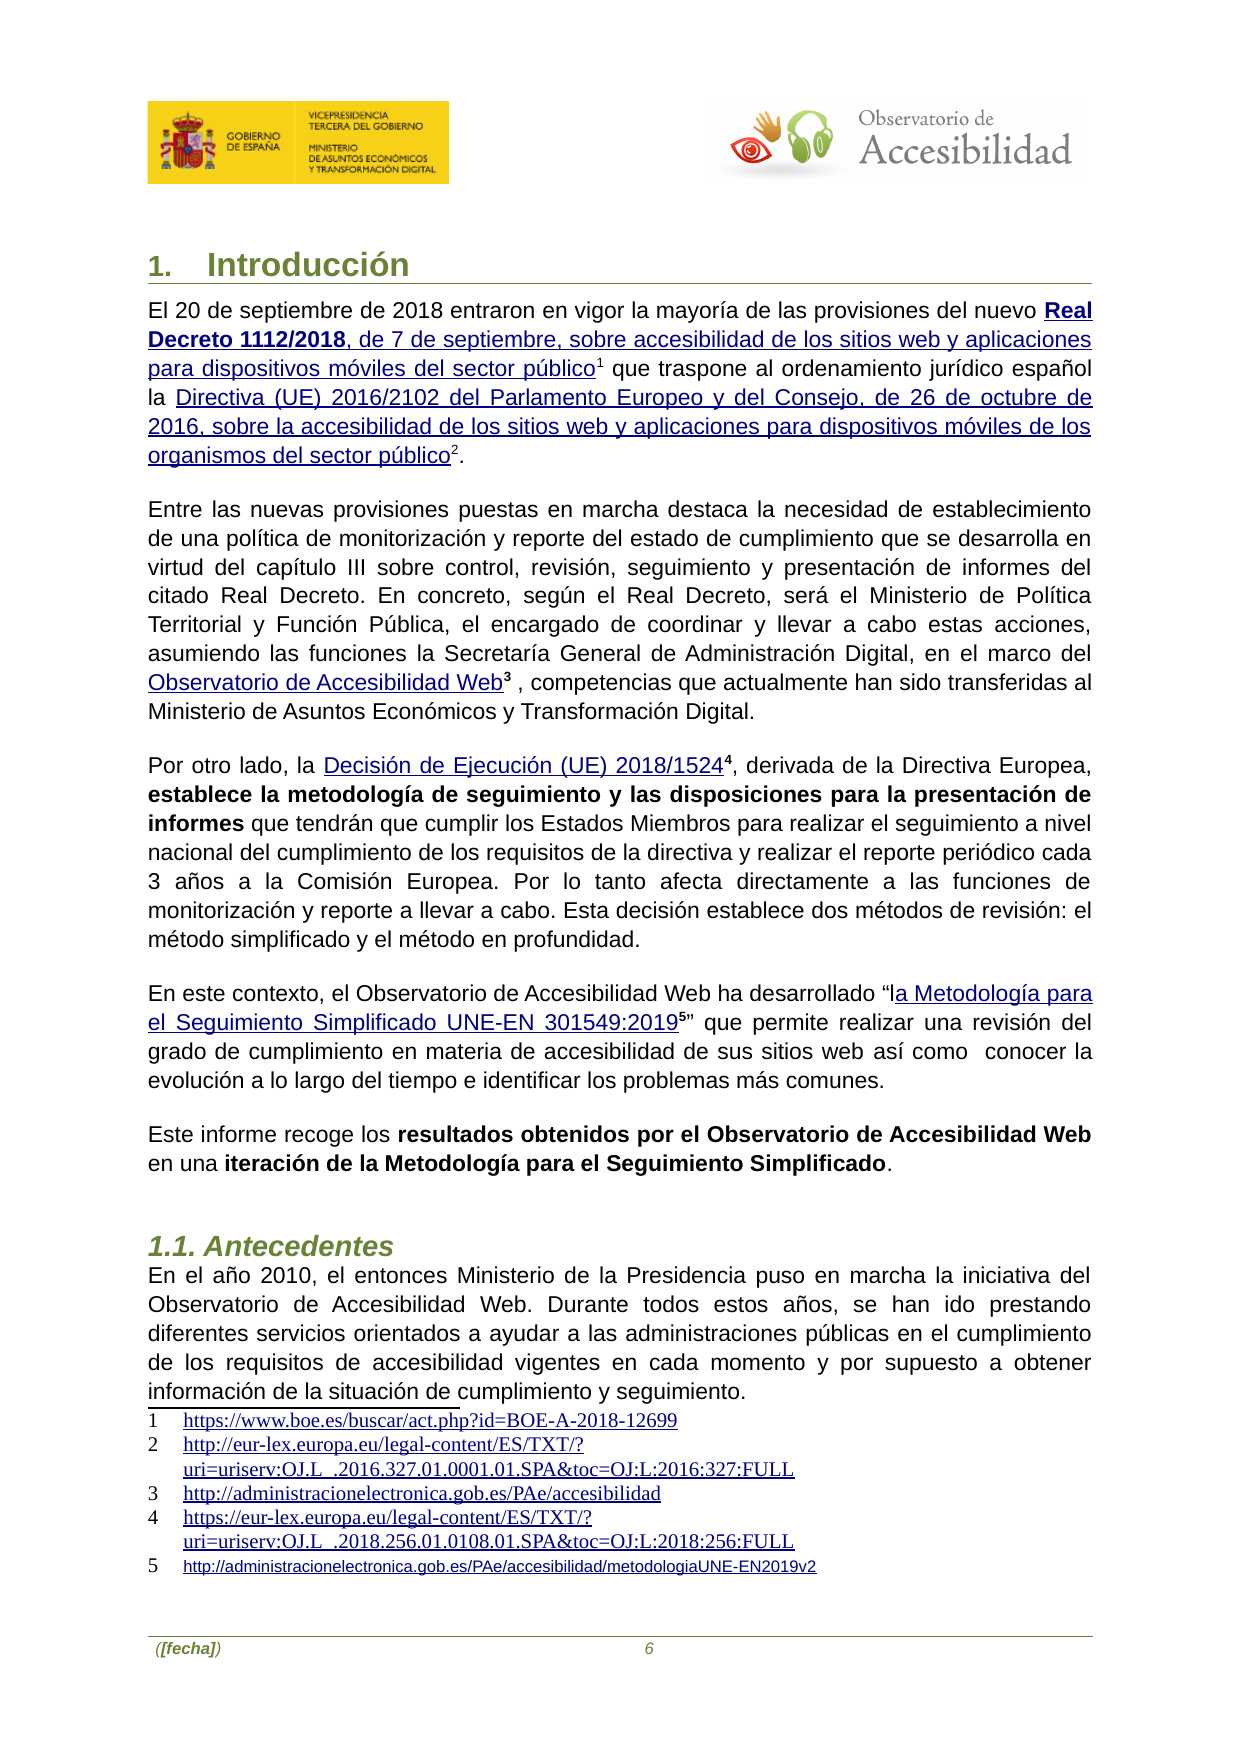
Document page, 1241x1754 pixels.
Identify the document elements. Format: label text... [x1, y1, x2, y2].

text https://eur-lex.europa.eu/legal-content/ES/TXT/?uri=uriserv:OJ.L_.2018.256.01.0108.01.SPA&toc=OJ:L:2018:256:FULL [148, 1504, 1092, 1553]
subtitle 1.1. Antecedentes [148, 1229, 1092, 1262]
text para dispositivos móviles del sector público que traspone al ordenamiento jurídico español la Directiva (UE) 2016/2102 del Parlamento Europeo y del Consejo, de 26 de octubre de 2016, sobre la accesibilidad de los sitios web y aplicaciones para dispositivos móviles de los organismos del sector público. [148, 350, 1092, 468]
text https://www.boe.es/buscar/act.php?id=BOE-A-2018-12699 [148, 1408, 1092, 1432]
picture [147, 101, 450, 184]
text http://administracionelectronica.gob.es/PAe/accesibilidad/metodologiaUNE-EN2019v2 [148, 1553, 1092, 1577]
text Entre las nuevas provisiones puestas en marcha destaca la necesidad de establecimiento de una política de monitorización y reporte del estado de cumplimiento que se desarrolla en virtud del capítulo III sobre control, revisión, seguimiento y presentación de informes del citado Real Decreto. En concreto, según el Real Decreto, será el Ministerio de Política Territorial y Función Pública, el encargado de coordinar y llevar a cabo estas acciones, asumiendo las funciones la Secretaría General de Administración Digital, en el marco del Observatorio de Accesibilidad Web , competencias que actualmente han sido transferidas al Ministerio de Asuntos Económicos y Transformación Digital. [148, 496, 1092, 725]
text Este informe recoge los resultados obtenidos por el Observatorio de Accesibilidad Web en una iteración de la Metodología para el Seguimiento Simplificado. [148, 1121, 1092, 1176]
text En el año 2010, el entonces Ministerio de la Presidencia puso en marcha la iniciativa del Observatorio de Accesibilidad Web. Durante todos estos años, se han ido prestando diferentes servicios orientados a ayudar a las administraciones públicas en el cumplimiento de los requisitos de accesibilidad vigentes en cada momento y por supuesto a obtener información de la situación de cumplimiento y seguimiento. [148, 1262, 1092, 1404]
text http://eur-lex.europa.eu/legal-content/ES/TXT/?uri=uriserv:OJ.L_.2016.327.01.0001.01.SPA&toc=OJ:L:2016:327:FULL [148, 1432, 1092, 1481]
text Por otro lado, la Decisión de Ejecución (UE) 2018/1524, derivada de la Directiva Europea, establece la metodología de seguimiento y las disposiciones para la presentación de informes que tendrán que cumplir los Estados Miembros para realizar el seguimiento a nivel nacional del cumplimiento de los requisitos de la directiva y realizar el reporte periódico cada 3 años a la Comisión Europea. Por lo tanto afecta directamente a las funciones de monitorización y reporte a llevar a cabo. Esta decisión establece dos métodos de revisión: el método simplificado y el método en profundidad. [148, 752, 1092, 952]
picture [710, 101, 1086, 184]
text El 20 de septiembre de 2018 entraron en vigor la mayoría de las provisiones del nuevo Real Decreto 1112/2018, de 7 de septiembre, sobre accesibilidad de los sitios web y aplicaciones [148, 297, 1092, 349]
subtitle Introducción [148, 245, 1092, 283]
text http://administracionelectronica.gob.es/PAe/accesibilidad [148, 1481, 1092, 1504]
text En este contexto, el Observatorio de Accesibilidad Web ha desarrollado “la Metodología para el Seguimiento Simplificado UNE-EN 301549:2019” que permite realizar una revisión del grado de cumplimiento en materia de accesibilidad de sus sitios web así como conocer la evolución a lo largo del tiempo e identificar los problemas más comunes. [148, 980, 1092, 1093]
